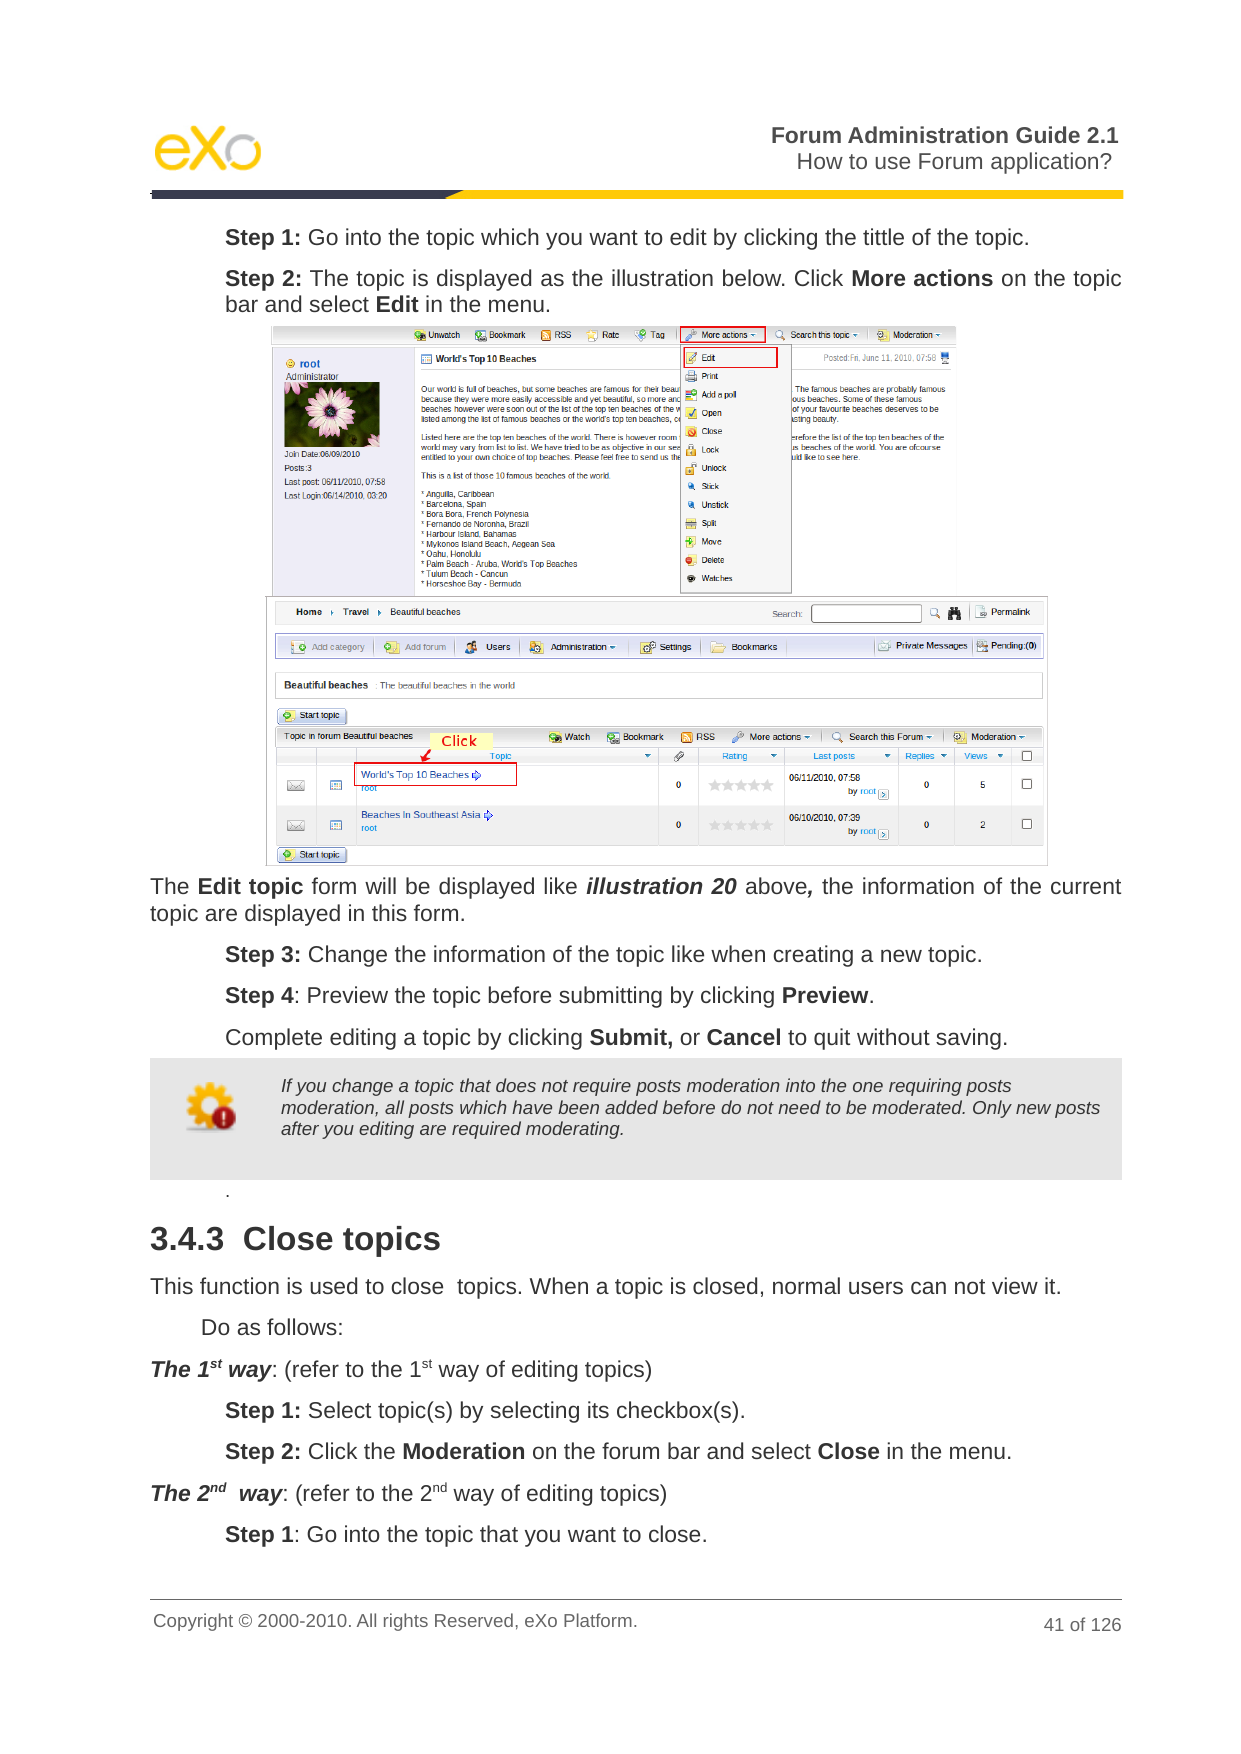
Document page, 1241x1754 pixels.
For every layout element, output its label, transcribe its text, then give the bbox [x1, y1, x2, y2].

text Do as follows: [150, 1314, 1122, 1341]
text The Edit topic form will be displayed like illustration 20 above, the information of the current topic are displayed in this form. [150, 333, 1122, 926]
picture [155, 125, 262, 171]
list Step 1: Select topic(s) by selecting its checkbox(s). [187, 1397, 1122, 1423]
list Step 3: Change the information of the topic like when creating a new topic. [187, 941, 1122, 967]
list Complete editing a topic by clicking Submit, or Cancel to quit without saving. [187, 1023, 1122, 1050]
text This function is used to close topics. When a topic is closed, normal users can not view it. [150, 1273, 1122, 1299]
list Step 2: The topic is displayed as the illustration below. Click More actions on the topic bar and select Edit in the menu. [187, 265, 1122, 318]
list Step 2: Click the Moderation on the forum bar and select Close in the menu. [187, 1438, 1122, 1465]
subtitle Close topics [150, 1219, 1122, 1258]
list Step 1: Go into the topic which you want to edit by clicking the tittle of the topic. [187, 223, 1122, 250]
text The 2nd way: (refer to the 2nd way of editing topics) [150, 1480, 1122, 1506]
list Step 4: Preview the topic before submitting by clicking Preview. [187, 982, 1122, 1008]
picture [265, 326, 1048, 866]
table_header If you change a topic that does not require posts moderation into the one requiring posts moderation, all posts which have been added before do not need to be moderated. Only new posts after you editing are required moderating. [275, 1058, 1122, 1180]
picture [151, 190, 1124, 199]
picture [185, 1082, 236, 1133]
text The 1st way: (refer to the 1st way of editing topics) [150, 1356, 1122, 1382]
table_header [150, 1058, 275, 1180]
list Step 1: Go into the topic that you want to close. [187, 1521, 1122, 1547]
list . [187, 1180, 1122, 1201]
